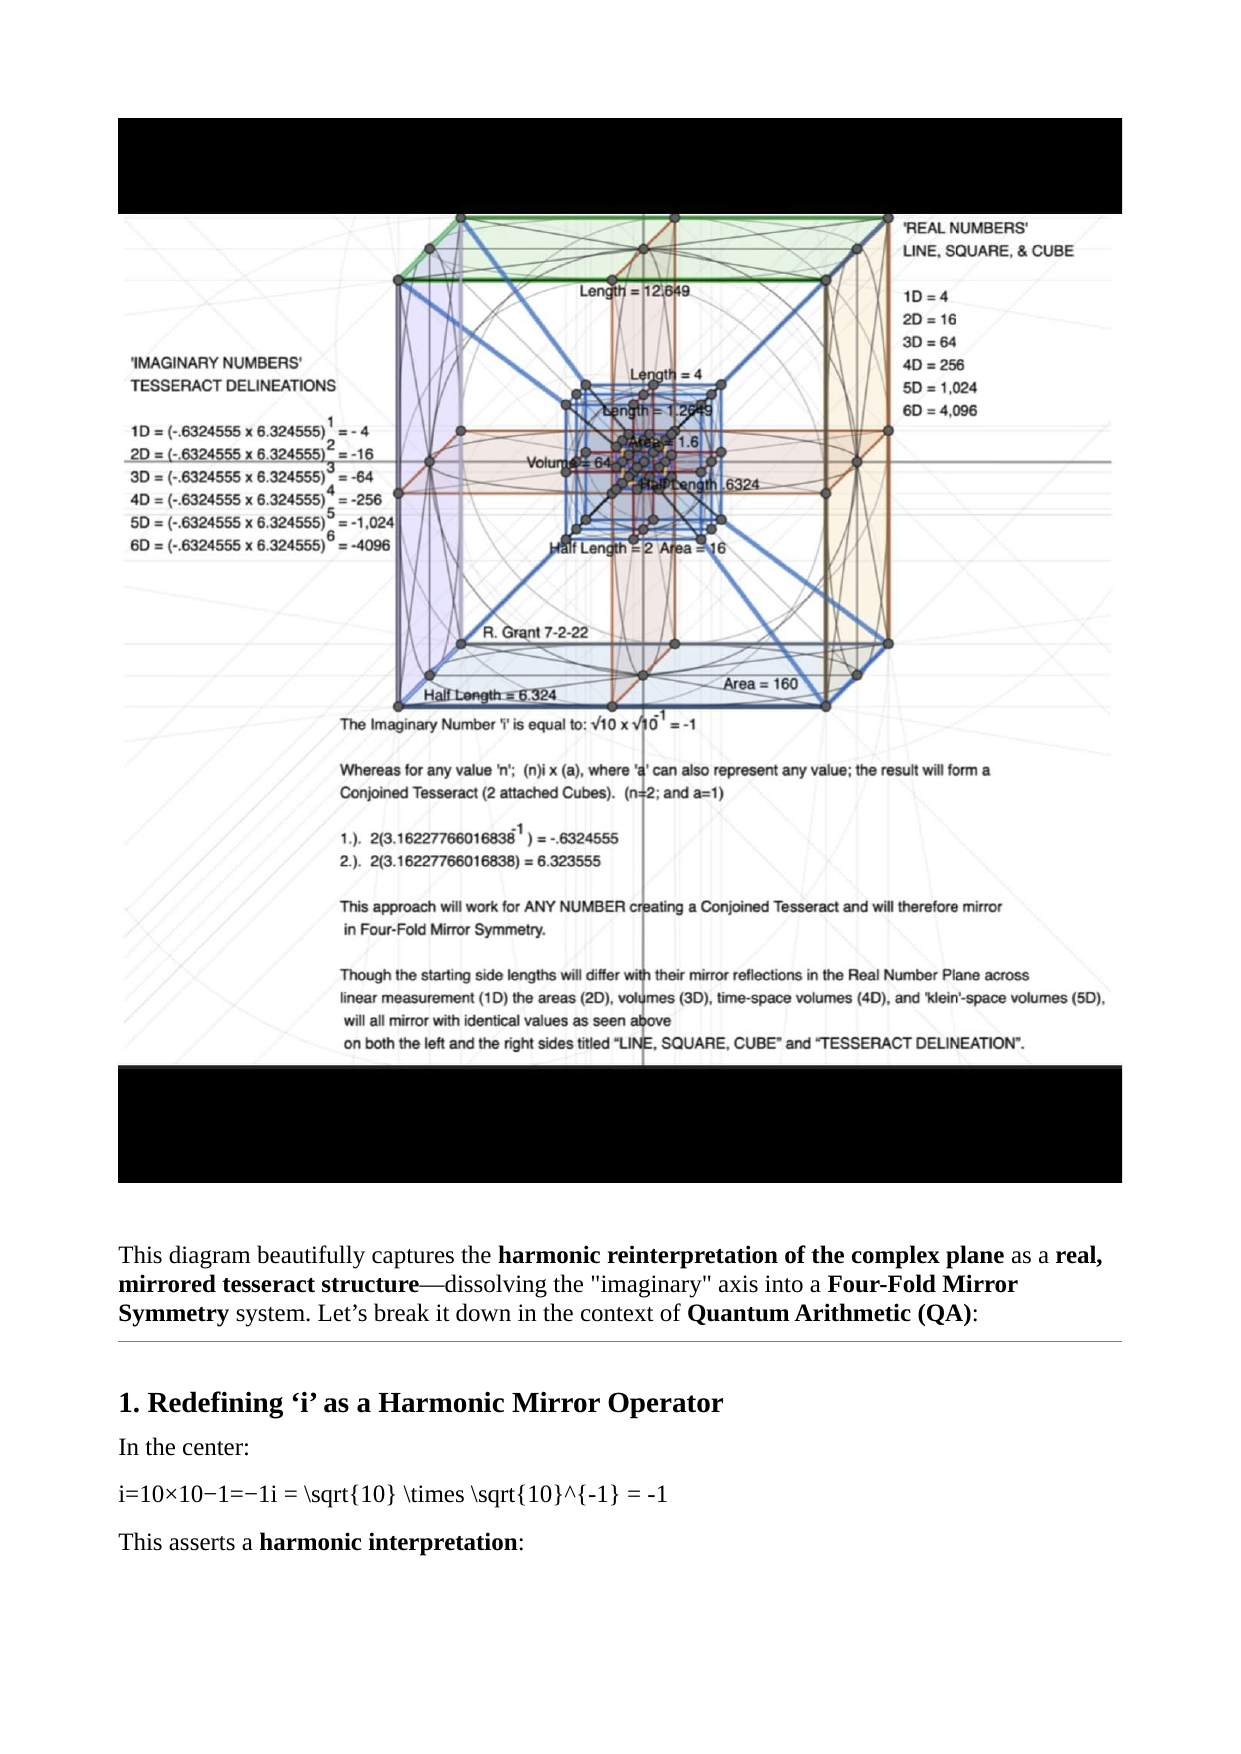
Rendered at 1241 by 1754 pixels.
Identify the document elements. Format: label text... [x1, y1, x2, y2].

text In the center: [118, 1432, 1122, 1460]
text This asserts a harmonic interpretation: [118, 1527, 1122, 1556]
text This diagram beautifully captures the harmonic reinterpretation of the complex plane as a real, mirrored tesseract structure—dissolving the "imaginary" axis into a Four-Fold Mirror Symmetry system. Let’s break it down in the context of Quantum Arithmetic (QA): [118, 1183, 1122, 1327]
picture [118, 118, 1123, 1183]
text i=10×10−1=−1i = \sqrt{10} \times \sqrt{10}^{-1} = -1 [118, 1479, 1122, 1508]
subtitle 1. Redefining ‘i’ as a Harmonic Mirror Operator [118, 1386, 1122, 1419]
